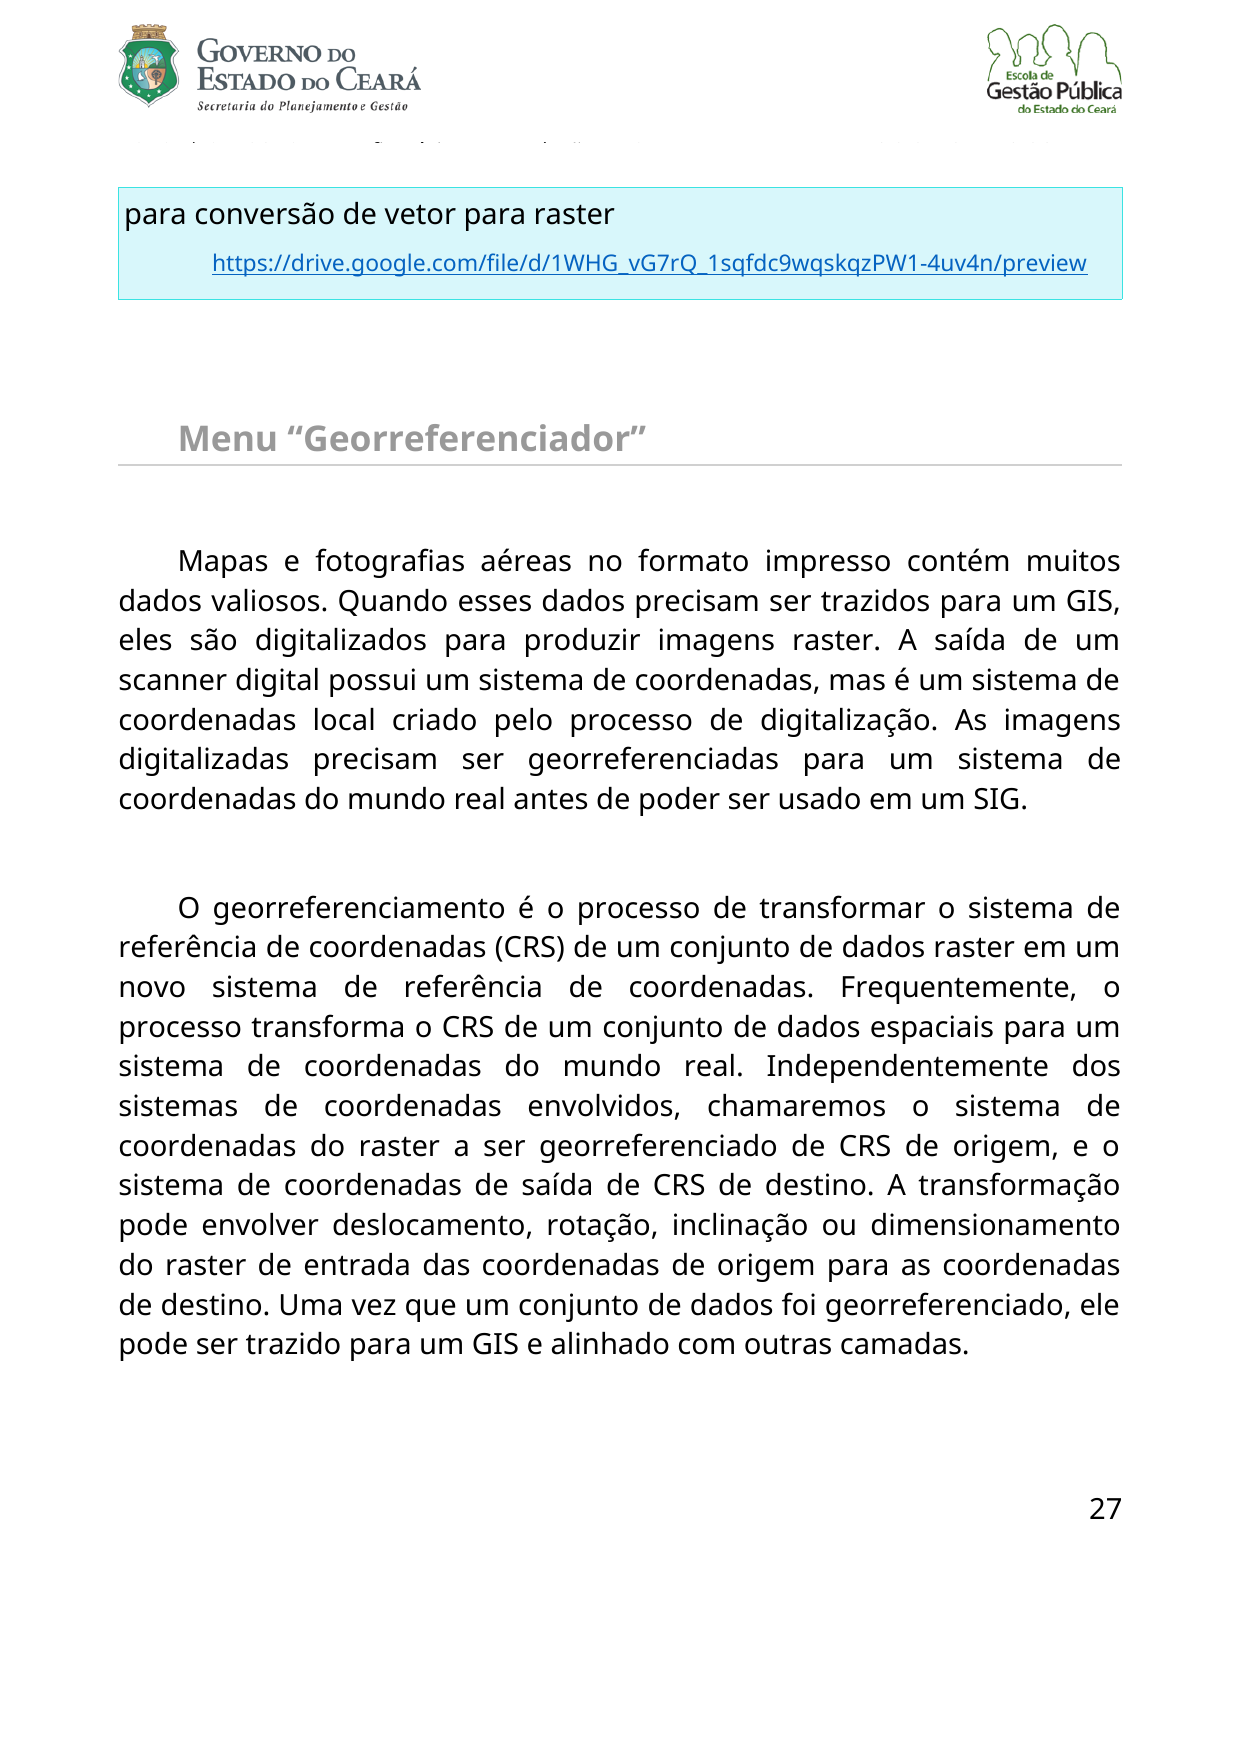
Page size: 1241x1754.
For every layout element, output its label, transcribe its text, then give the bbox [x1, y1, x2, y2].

subtitle Menu “Georreferenciador” [118, 414, 1122, 464]
table_cell para conversão de vetor para raster https://drive.google.com/file/d/1WHG_vG7rQ_1sqfdc9wqskqzPW1-4uv4n/preview [119, 188, 1122, 299]
text Mapas e fotografias aéreas no formato impresso contém muitos dados valiosos. Quando esses dados precisam ser trazidos para um GIS, eles são digitalizados para produzir imagens raster. A saída de um scanner digital possui um sistema de coordenadas, mas é um sistema de coordenadas local criado pelo processo de digitalização. As imagens digitalizadas precisam ser georreferenciadas para um sistema de coordenadas do mundo real antes de poder ser usado em um SIG. [118, 540, 1122, 818]
picture [118, 24, 1122, 113]
text O georreferenciamento é o processo de transformar o sistema de referência de coordenadas (CRS) de um conjunto de dados raster em um novo sistema de referência de coordenadas. Frequentemente, o processo transforma o CRS de um conjunto de dados espaciais para um sistema de coordenadas do mundo real. Independentemente dos sistemas de coordenadas envolvidos, chamaremos o sistema de coordenadas do raster a ser georreferenciado de CRS de origem, e o sistema de coordenadas de saída de CRS de destino. A transformação pode envolver deslocamento, rotação, inclinação ou dimensionamento do raster de entrada das coordenadas de origem para as coordenadas de destino. Uma vez que um conjunto de dados foi georreferenciado, ele pode ser trazido para um GIS e alinhado com outras camadas. [118, 887, 1122, 1363]
